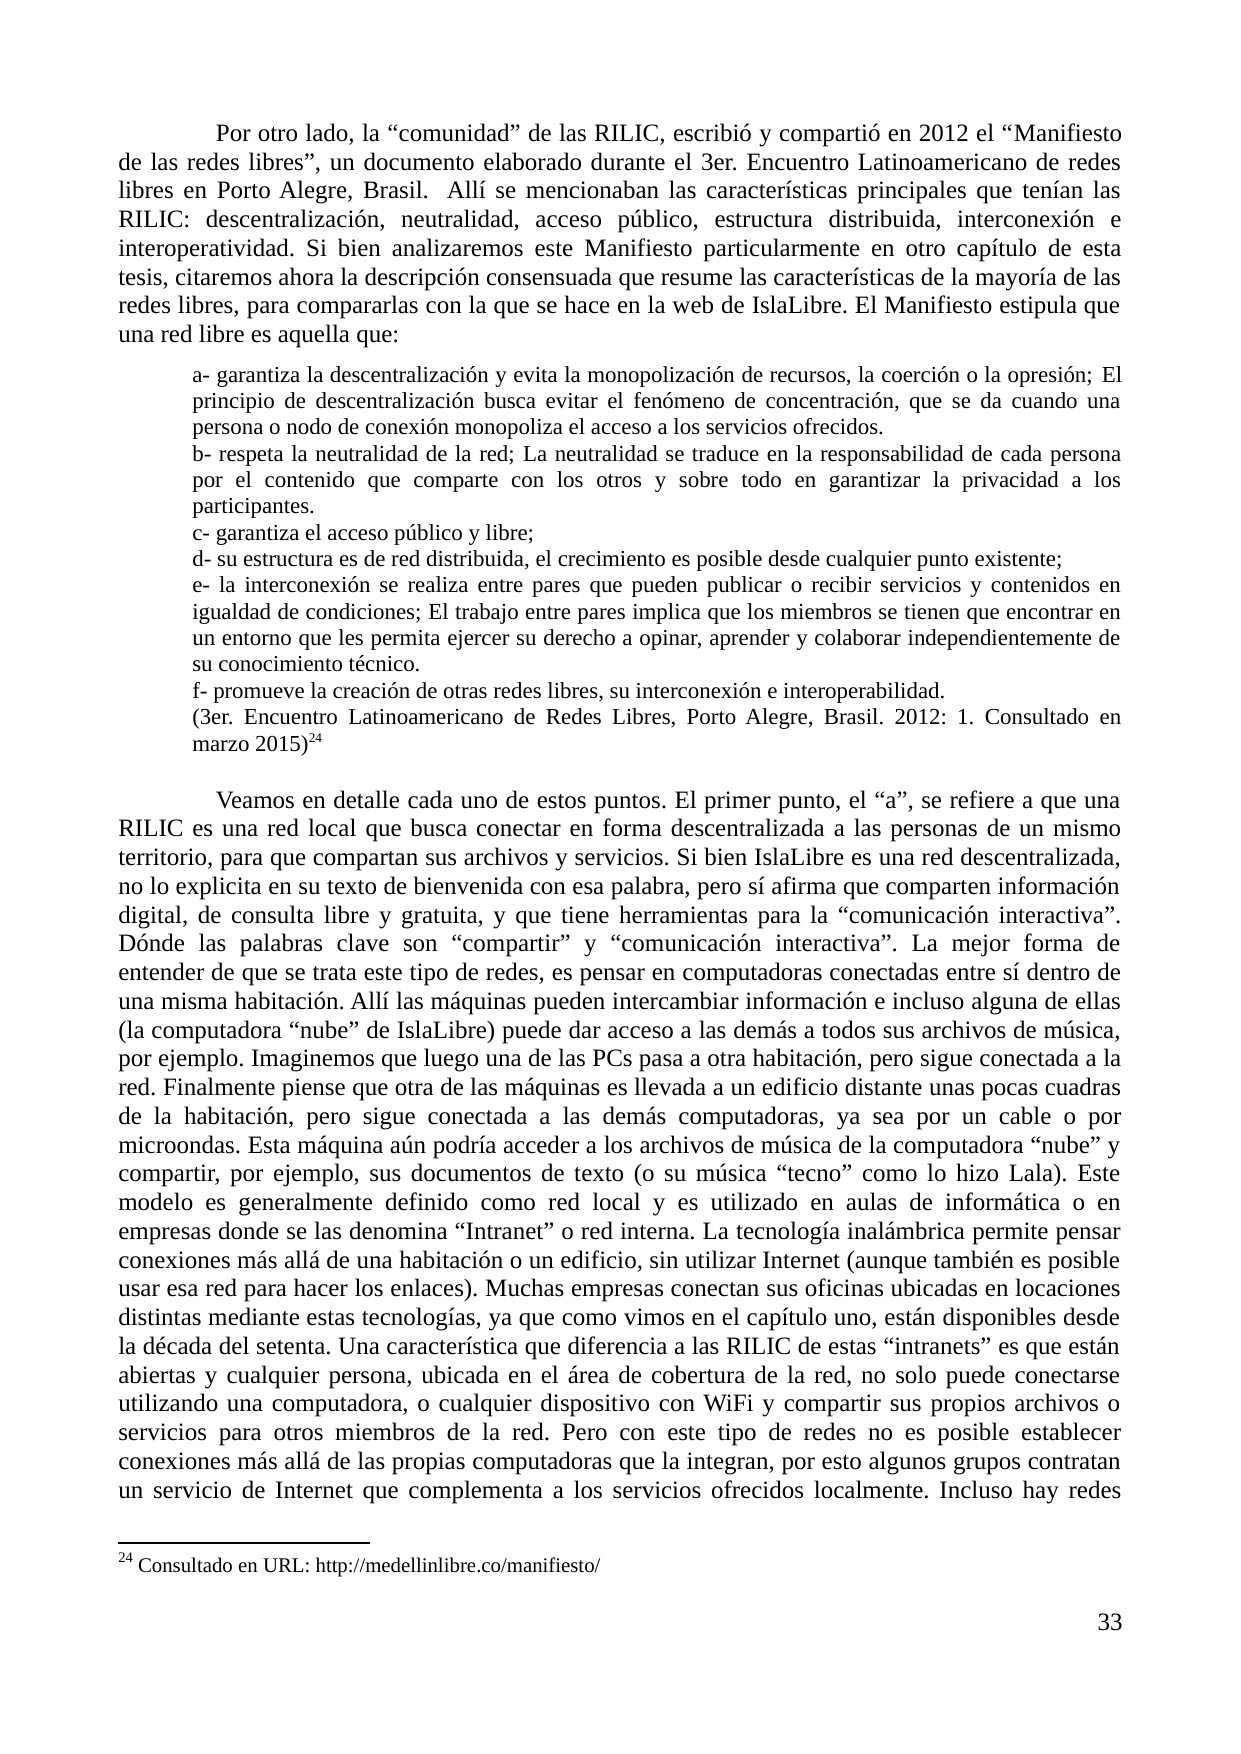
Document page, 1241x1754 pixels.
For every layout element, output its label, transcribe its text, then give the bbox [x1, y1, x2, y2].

text c- garantiza el acceso público y libre; [192, 519, 1122, 545]
text b- respeta la neutralidad de la red; La neutralidad se traduce en la responsabilidad de cada persona por el contenido que comparte con los otros y sobre todo en garantizar la privacidad a los participantes. [192, 440, 1122, 519]
text (3er. Encuentro Latinoamericano de Redes Libres, Porto Alegre, Brasil. 2012: 1. Consultado en marzo 2015) [192, 703, 1122, 756]
text f- promueve la creación de otras redes libres, su interconexión e interoperabilidad. [192, 677, 1122, 703]
text Consultado en URL: http://medellinlibre.co/manifiesto/ [118, 1549, 974, 1578]
text e- la interconexión se realiza entre pares que pueden publicar o recibir servicios y contenidos en igualdad de condiciones; El trabajo entre pares implica que los miembros se tienen que encontrar en un entorno que les permita ejercer su derecho a opinar, aprender y colaborar independientemente de su conocimiento técnico. [192, 571, 1122, 677]
text Veamos en detalle cada uno de estos puntos. El primer punto, el “a”, se refiere a que una RILIC es una red local que busca conectar en forma descentralizada a las personas de un mismo territorio, para que compartan sus archivos y servicios. Si bien IslaLibre es una red descentralizada, no lo explicita en su texto de bienvenida con esa palabra, pero sí afirma que comparten información digital, de consulta libre y gratuita, y que tiene herramientas para la “comunicación interactiva”. Dónde las palabras clave son “compartir” y “comunicación interactiva”. La mejor forma de entender de que se trata este tipo de redes, es pensar en computadoras conectadas entre sí dentro de una misma habitación. Allí las máquinas pueden intercambiar información e incluso alguna de ellas (la computadora “nube” de IslaLibre) puede dar acceso a las demás a todos sus archivos de música, por ejemplo. Imaginemos que luego una de las PCs pasa a otra habitación, pero sigue conectada a la red. Finalmente piense que otra de las máquinas es llevada a un edificio distante unas pocas cuadras de la habitación, pero sigue conectada a las demás computadoras, ya sea por un cable o por microondas. Esta máquina aún podría acceder a los archivos de música de la computadora “nube” y compartir, por ejemplo, sus documentos de texto (o su música “tecno” como lo hizo Lala). Este modelo es generalmente definido como red local y es utilizado en aulas de informática o en empresas donde se las denomina “Intranet” o red interna. La tecnología inalámbrica permite pensar conexiones más allá de una habitación o un edificio, sin utilizar Internet (aunque también es posible usar esa red para hacer los enlaces). Muchas empresas conectan sus oficinas ubicadas en locaciones distintas mediante estas tecnologías, ya que como vimos en el capítulo uno, están disponibles desde la década del setenta. Una característica que diferencia a las RILIC de estas “intranets” es que están abiertas y cualquier persona, ubicada en el área de cobertura de la red, no solo puede conectarse utilizando una computadora, o cualquier dispositivo con WiFi y compartir sus propios archivos o servicios para otros miembros de la red. Pero con este tipo de redes no es posible establecer conexiones más allá de las propias computadoras que la integran, por esto algunos grupos contratan un servicio de Internet que complementa a los servicios ofrecidos localmente. Incluso hay redes [118, 785, 1122, 1503]
text d- su estructura es de red distribuida, el crecimiento es posible desde cualquier punto existente; [192, 545, 1122, 571]
text a- garantiza la descentralización y evita la monopolización de recursos, la coerción o la opresión; El principio de descentralización busca evitar el fenómeno de concentración, que se da cuando una persona o nodo de conexión monopoliza el acceso a los servicios ofrecidos. [192, 361, 1122, 440]
text Por otro lado, la “comunidad” de las RILIC, escribió y compartió en 2012 el “Manifiesto de las redes libres”, un documento elaborado durante el 3er. Encuentro Latinoamericano de redes libres en Porto Alegre, Brasil. Allí se mencionaban las características principales que tenían las RILIC: descentralización, neutralidad, acceso público, estructura distribuida, interconexión e interoperatividad. Si bien analizaremos este Manifiesto particularmente en otro capítulo de esta tesis, citaremos ahora la descripción consensuada que resume las características de la mayoría de las redes libres, para compararlas con la que se hace en la web de IslaLibre. El Manifiesto estipula que una red libre es aquella que: [118, 118, 1122, 348]
